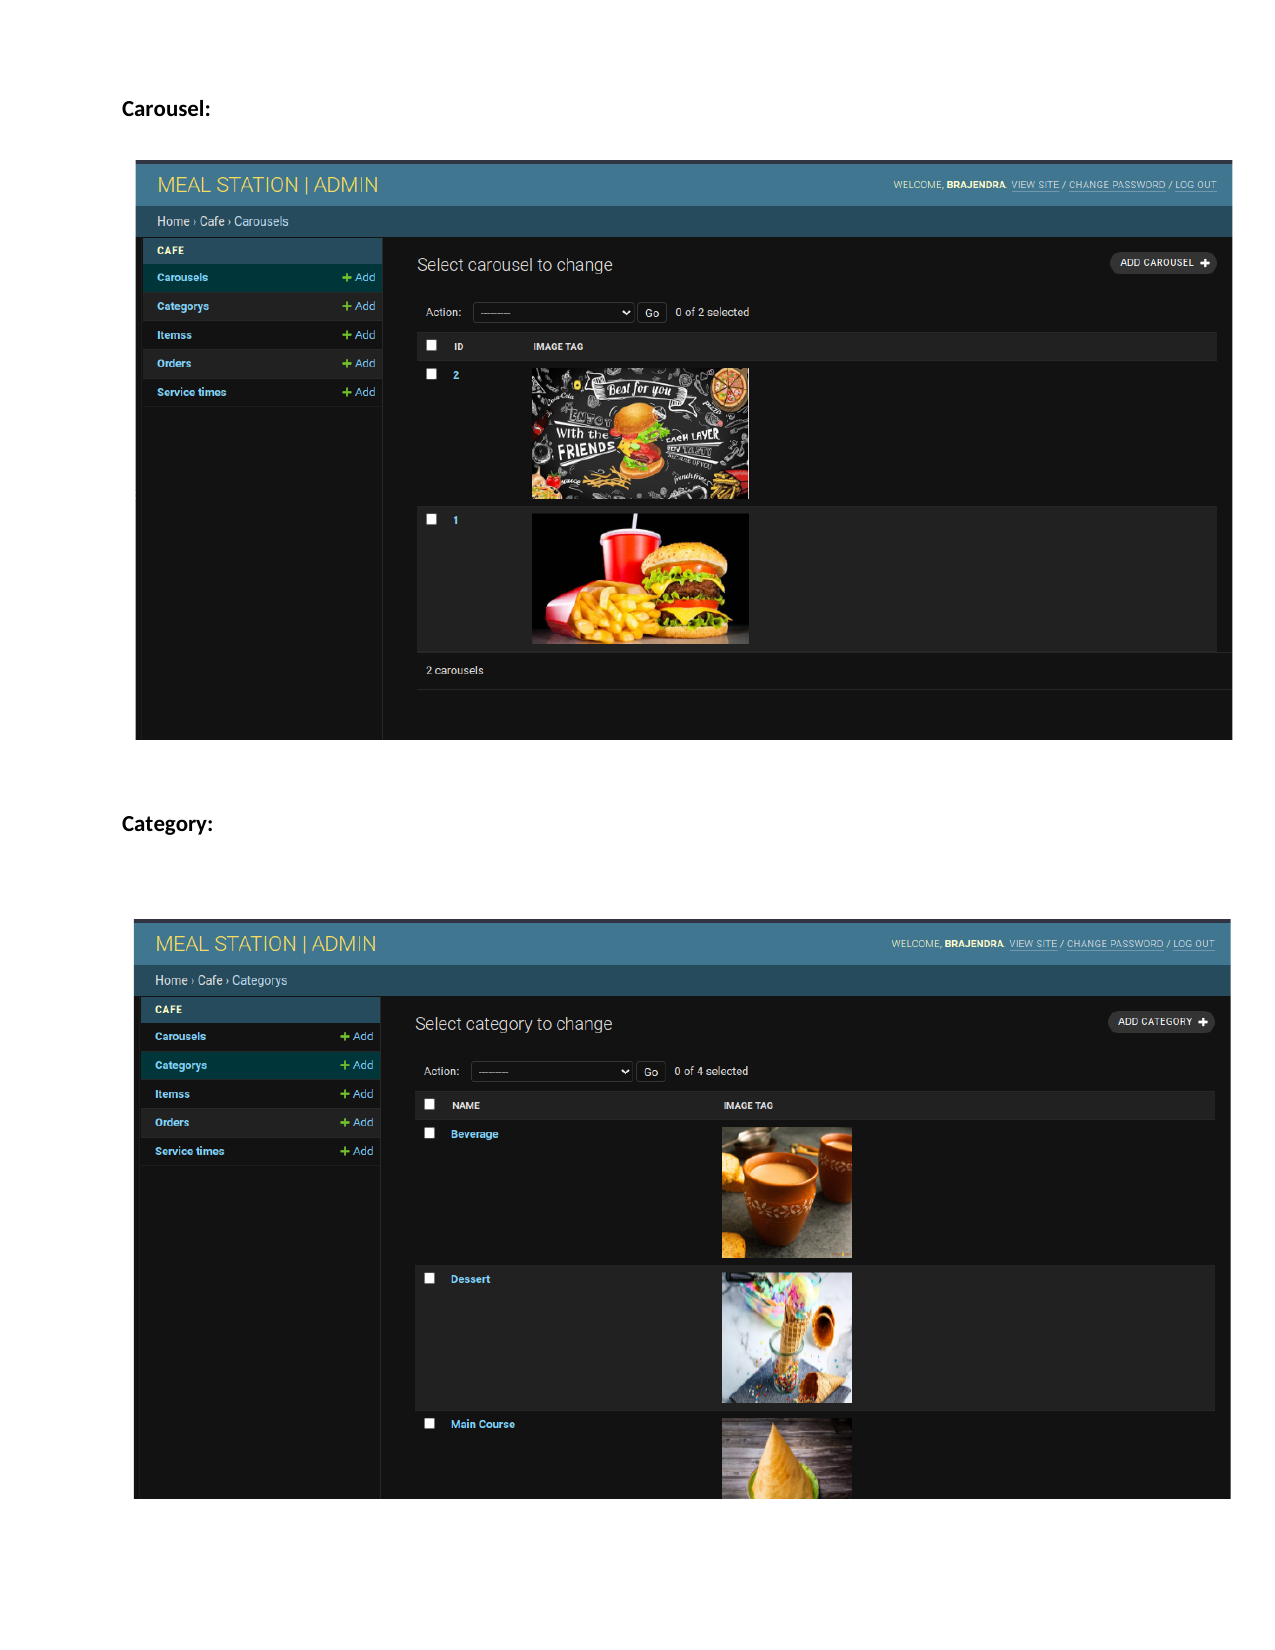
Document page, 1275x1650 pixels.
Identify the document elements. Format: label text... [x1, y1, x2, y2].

text Carousel: [122, 94, 1219, 122]
picture [135, 160, 1233, 740]
picture [133, 919, 1231, 1499]
text Category: [122, 809, 1219, 837]
